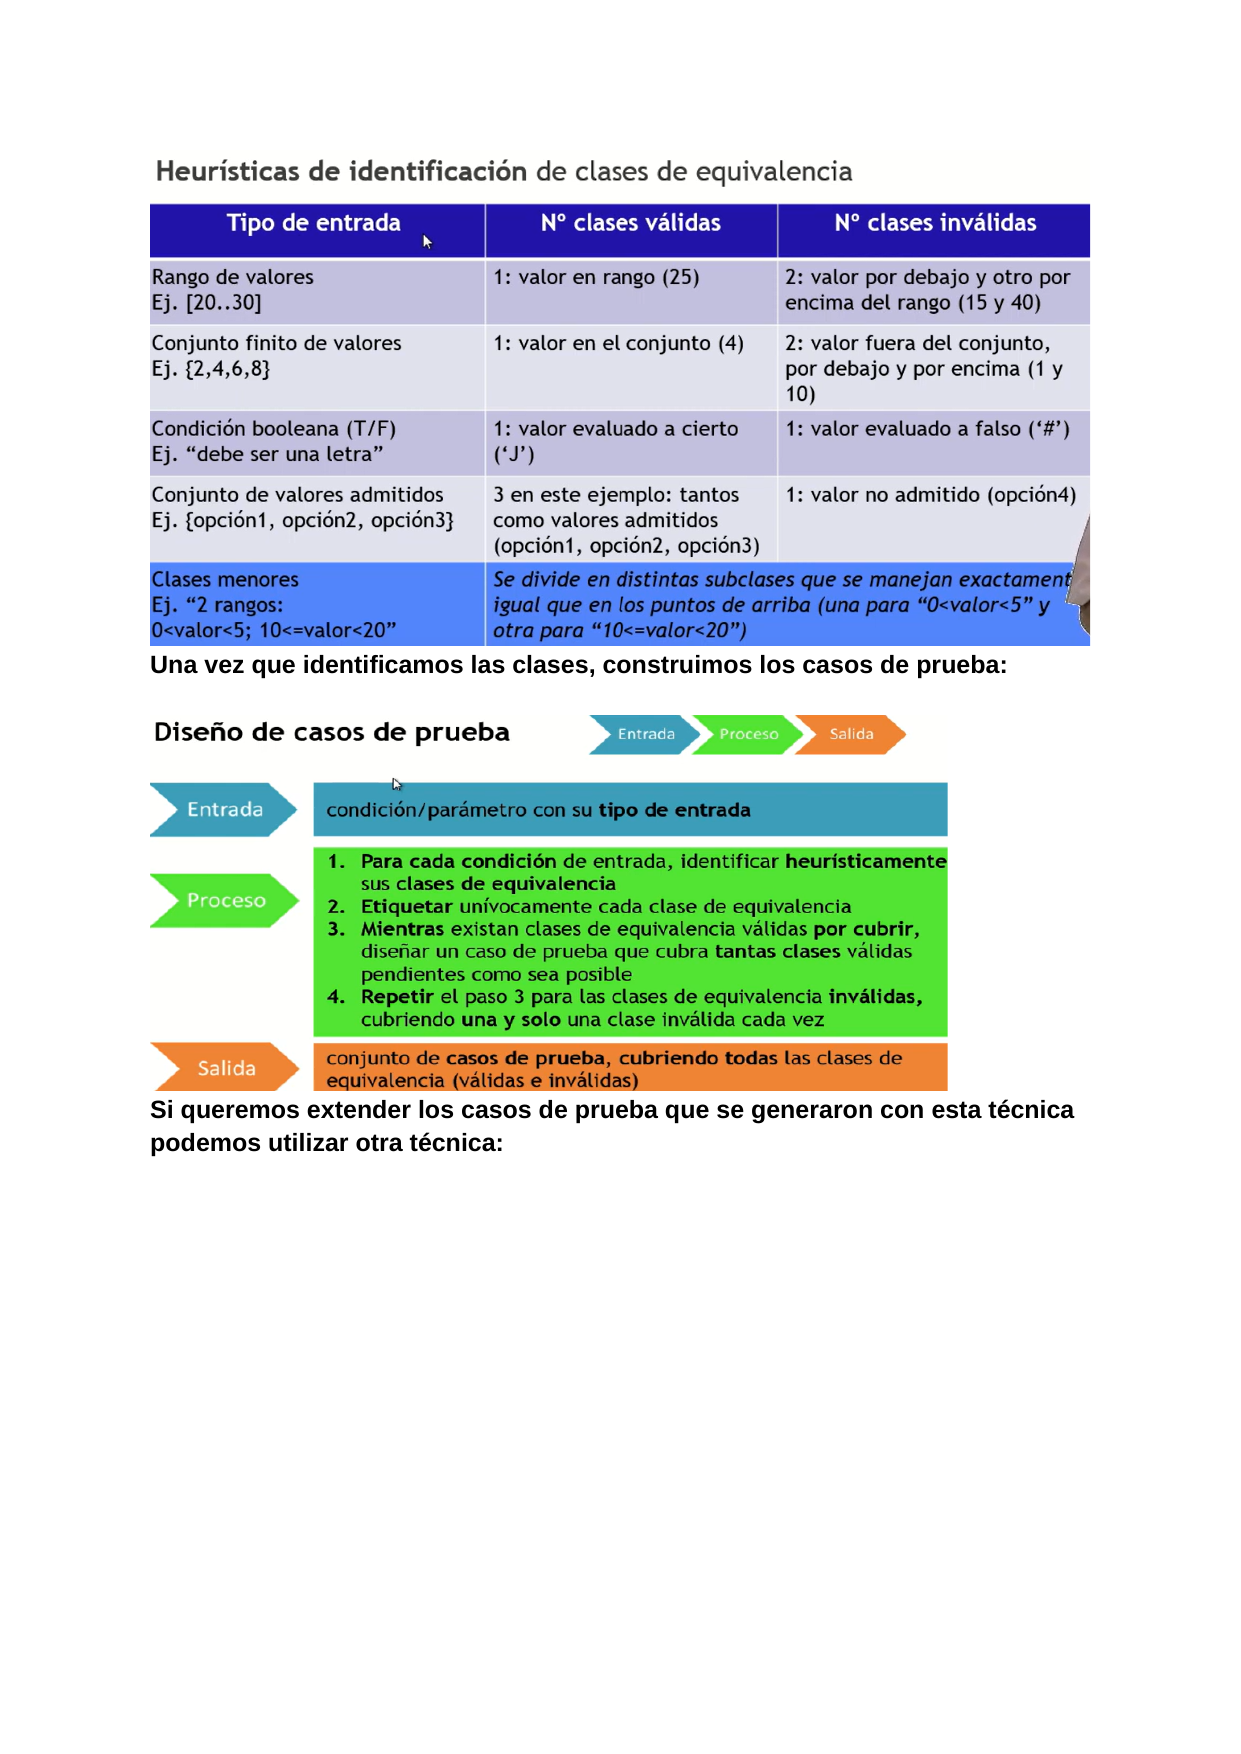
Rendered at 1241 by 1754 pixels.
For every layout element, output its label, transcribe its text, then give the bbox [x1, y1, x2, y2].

text Una vez que identificamos las clases, construimos los casos de prueba: [150, 650, 1090, 678]
picture [150, 150, 1091, 646]
text Si queremos extender los casos de prueba que se generaron con esta técnica podemos utilizar otra técnica: [150, 1094, 1090, 1156]
picture [150, 715, 948, 1091]
